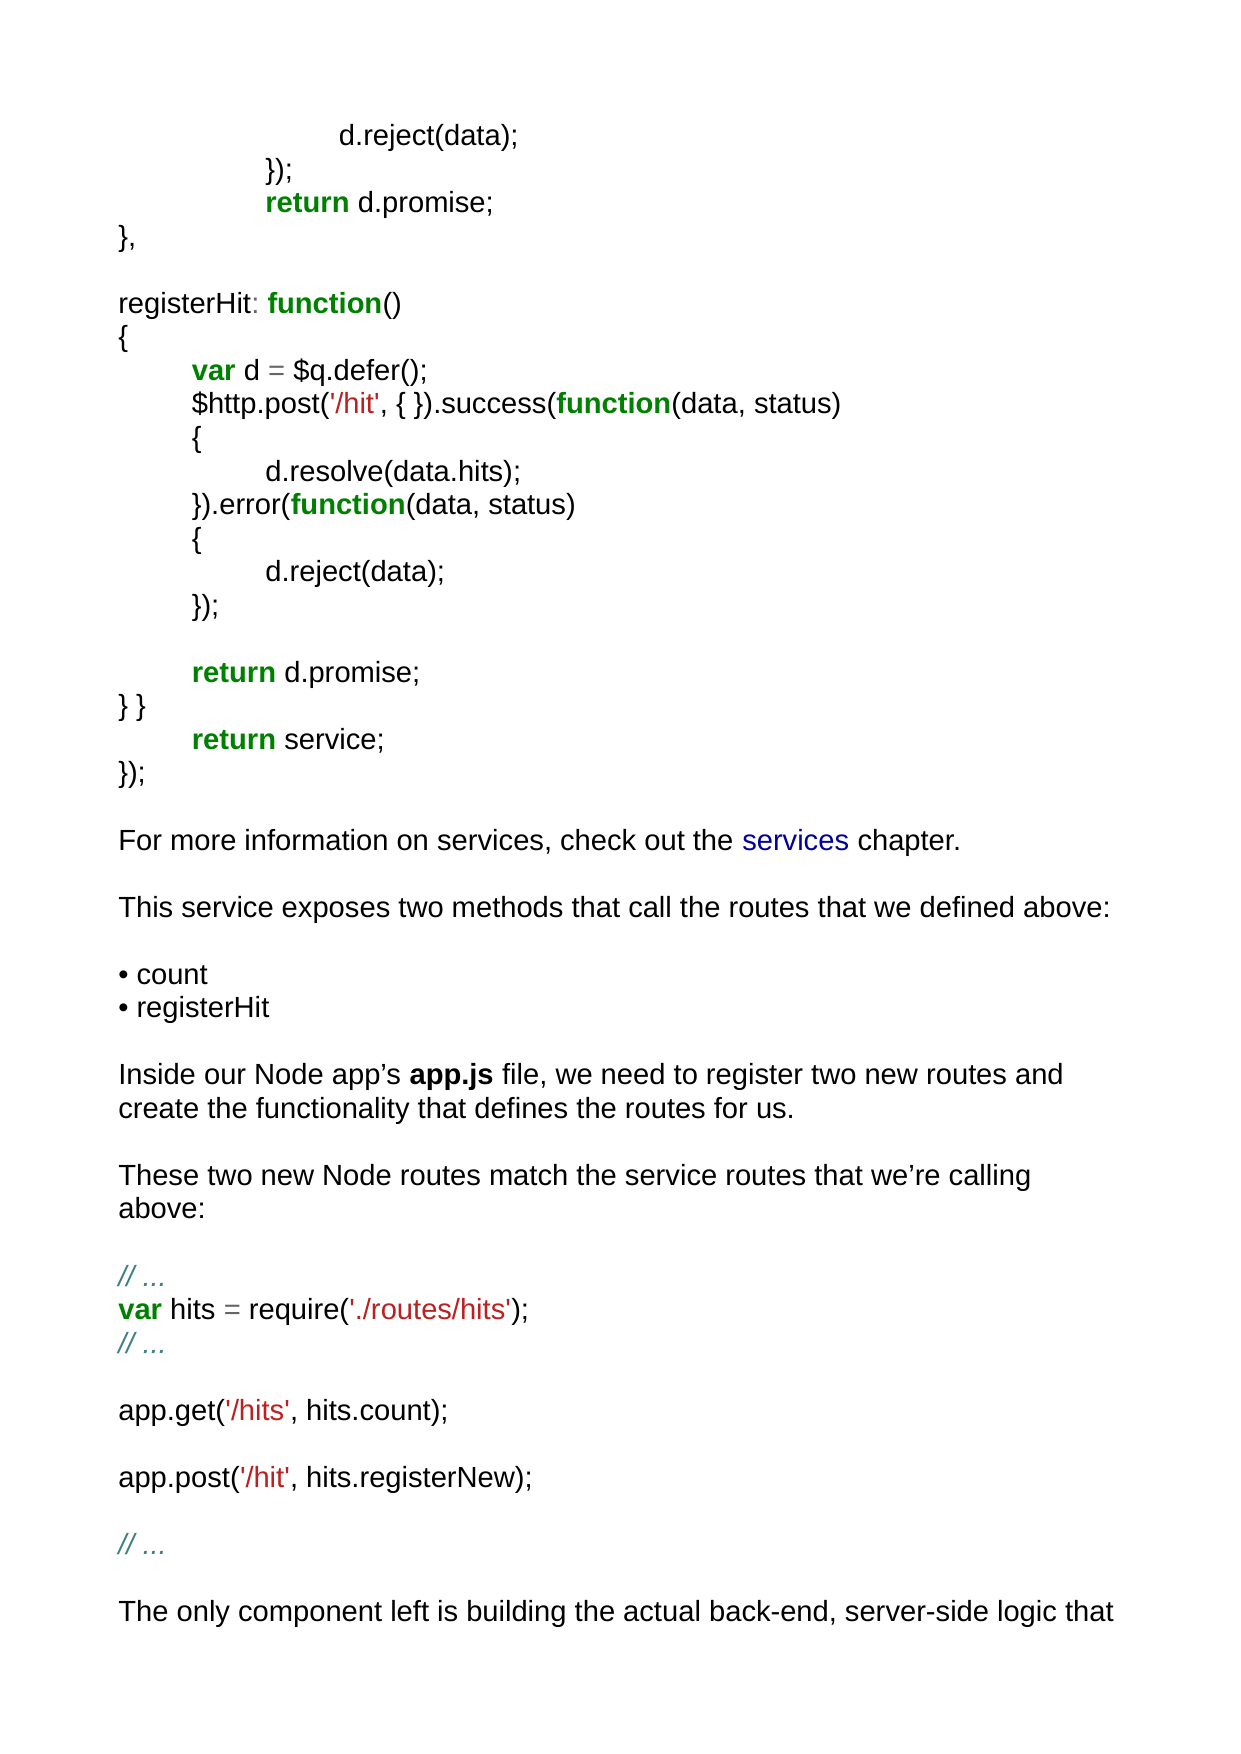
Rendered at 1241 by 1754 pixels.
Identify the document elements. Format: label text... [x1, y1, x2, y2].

text d.reject(data); [118, 554, 1122, 588]
text d.resolve(data.hits); [118, 453, 1122, 487]
text registerHit: function() [118, 286, 1122, 319]
text These two new Node routes match the service routes that we’re calling above: [118, 1158, 1122, 1225]
text }, [118, 219, 1122, 252]
text }); [118, 755, 1122, 789]
text }); [118, 588, 1122, 621]
text return d.promise; [118, 185, 1122, 219]
text Inside our Node app’s app.js file, we need to register two new routes and create the functionality that defines the routes for us. [118, 1057, 1122, 1124]
text var hits = require('./routes/hits'); [118, 1292, 1122, 1326]
text } } [118, 688, 1122, 722]
text { [118, 319, 1122, 353]
text // ... [118, 1527, 1122, 1560]
text $http.post('/hit', { }).success(function(data, status) [118, 386, 1122, 420]
text • registerHit [118, 990, 1122, 1024]
text • count [118, 957, 1122, 990]
text var d = $q.defer(); [118, 353, 1122, 386]
text For more information on services, check out the services chapter. [118, 822, 1122, 856]
text { [118, 420, 1122, 453]
text The only component left is building the actual back-end, server-side logic that [118, 1594, 1122, 1627]
text return service; [118, 722, 1122, 755]
text // ... [118, 1258, 1122, 1292]
text d.reject(data); [118, 118, 1122, 152]
text return d.promise; [118, 655, 1122, 688]
text }); [118, 152, 1122, 185]
text }).error(function(data, status) [118, 487, 1122, 521]
text { [118, 521, 1122, 554]
text // ... [118, 1326, 1122, 1359]
text app.get('/hits', hits.count); [118, 1393, 1122, 1426]
text This service exposes two methods that call the routes that we defined above: [118, 889, 1122, 923]
text app.post('/hit', hits.registerNew); [118, 1460, 1122, 1493]
